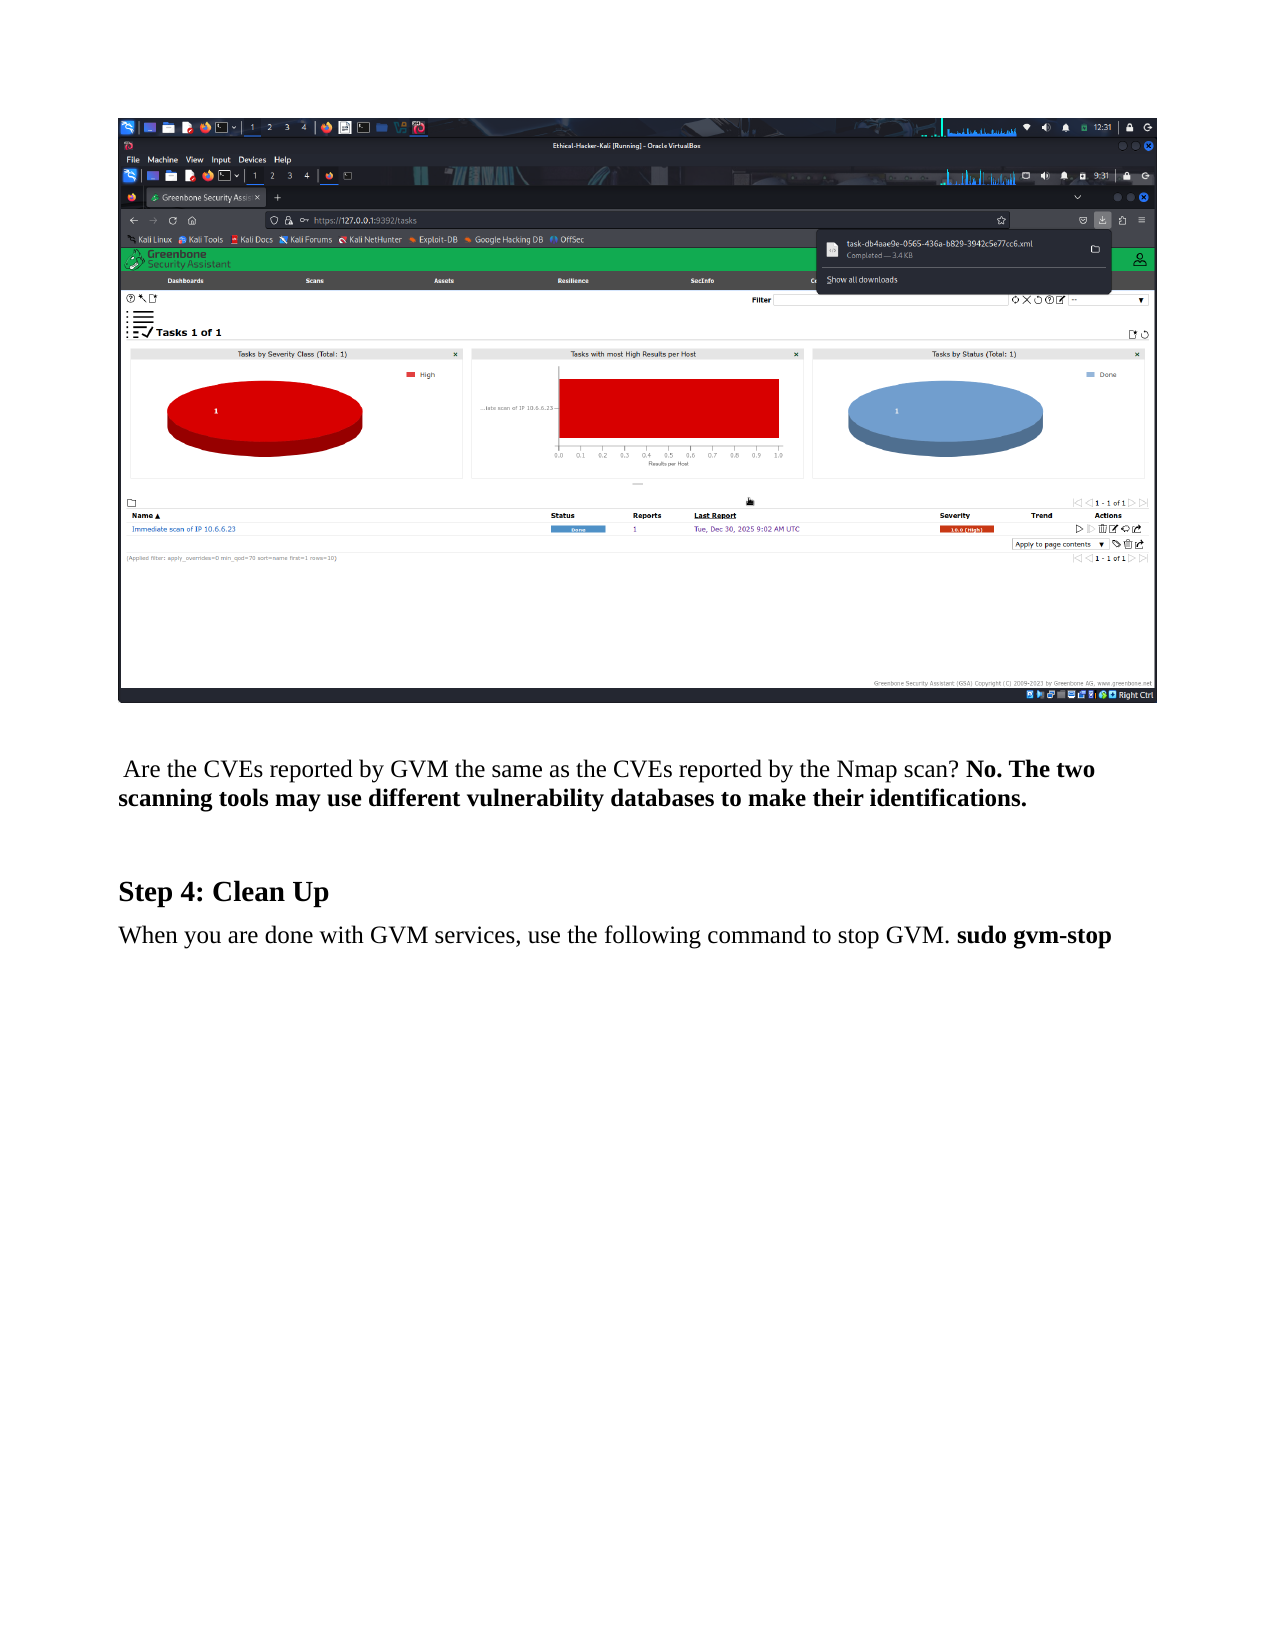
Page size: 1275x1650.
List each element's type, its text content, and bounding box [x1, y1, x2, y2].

text Are the CVEs reported by GVM the same as the CVEs reported by the Nmap scan? No. The two scanning tools may use different vulnerability databases to make their identifications. [118, 754, 1157, 812]
text When you are done with GVM services, use the following command to stop GVM. sudo gvm-stop [118, 920, 1157, 949]
subtitle Step 4: Clean Up [118, 874, 1157, 907]
picture [118, 118, 1157, 703]
